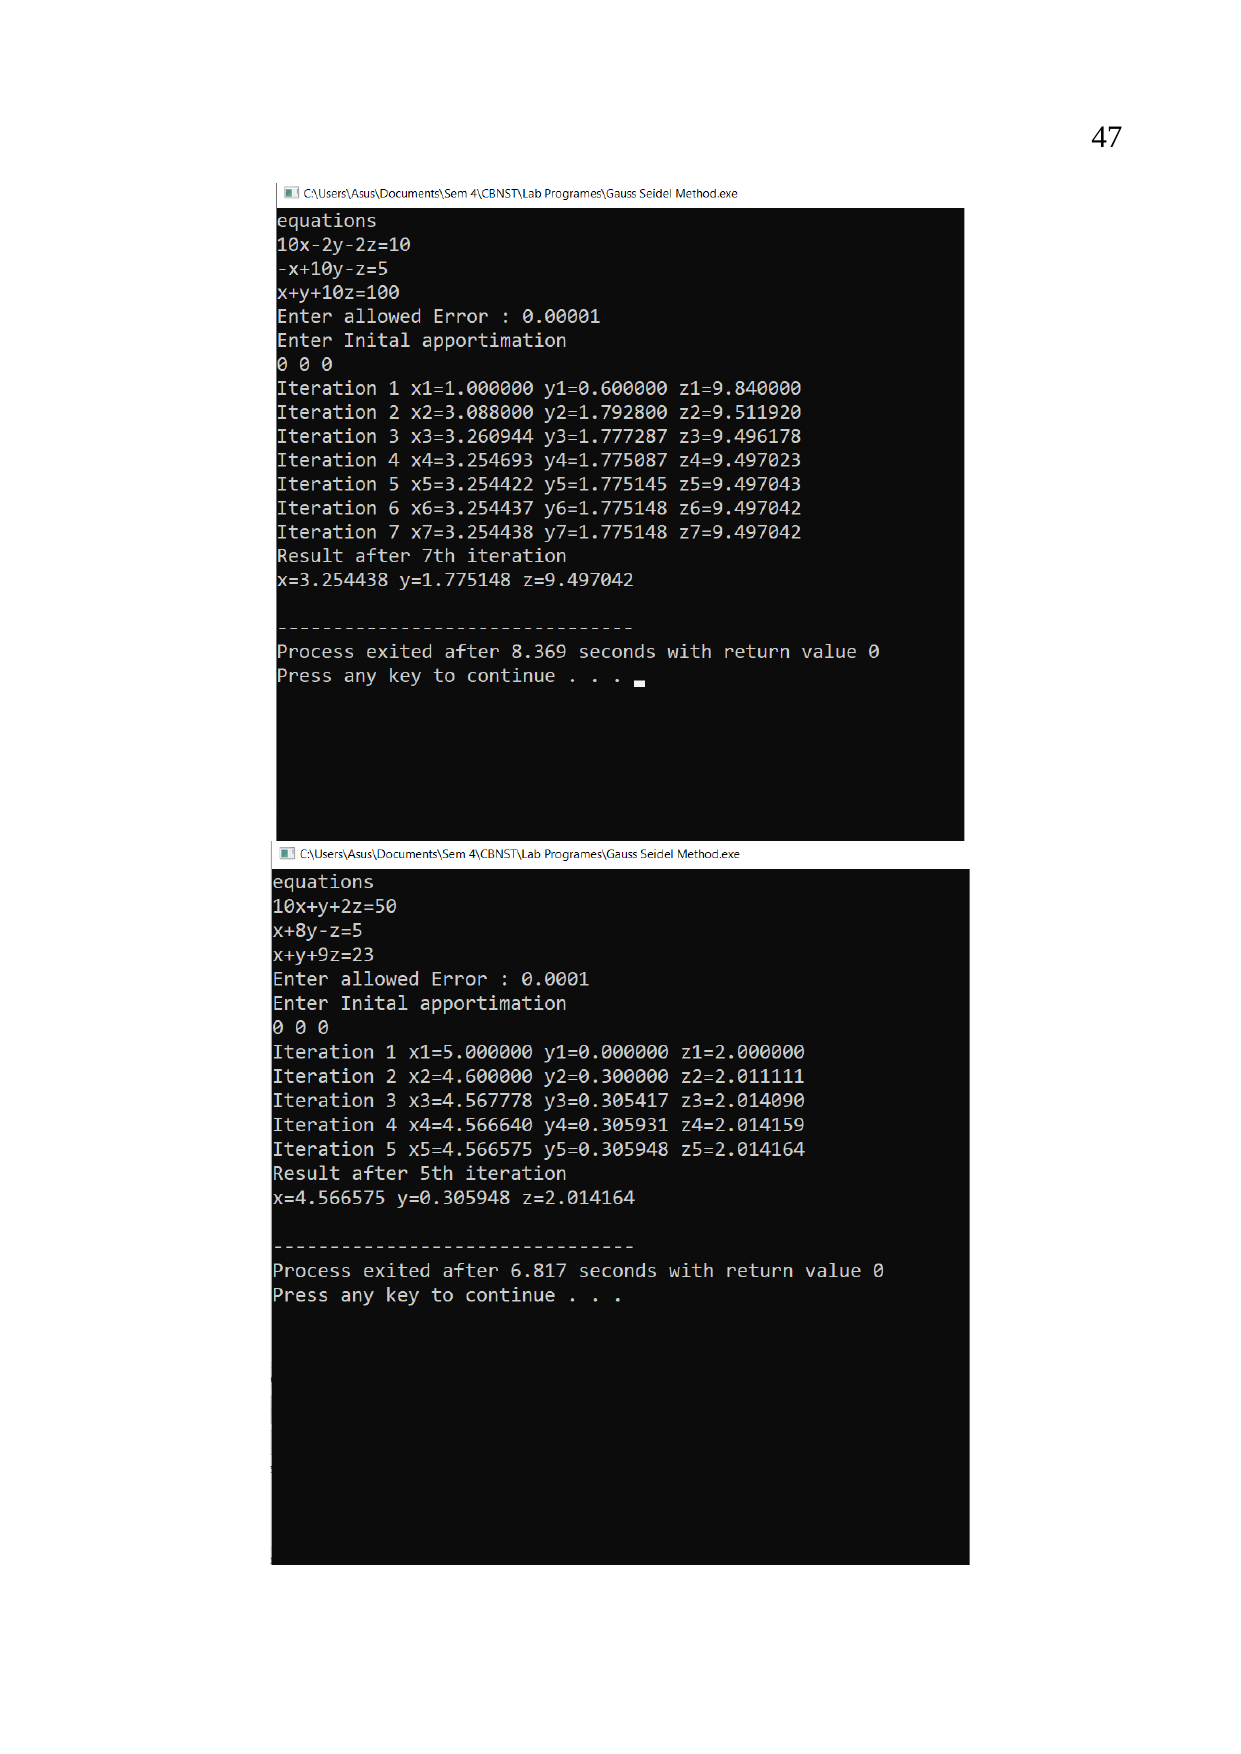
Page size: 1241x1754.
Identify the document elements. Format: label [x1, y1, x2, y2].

picture [270, 183, 529, 1565]
